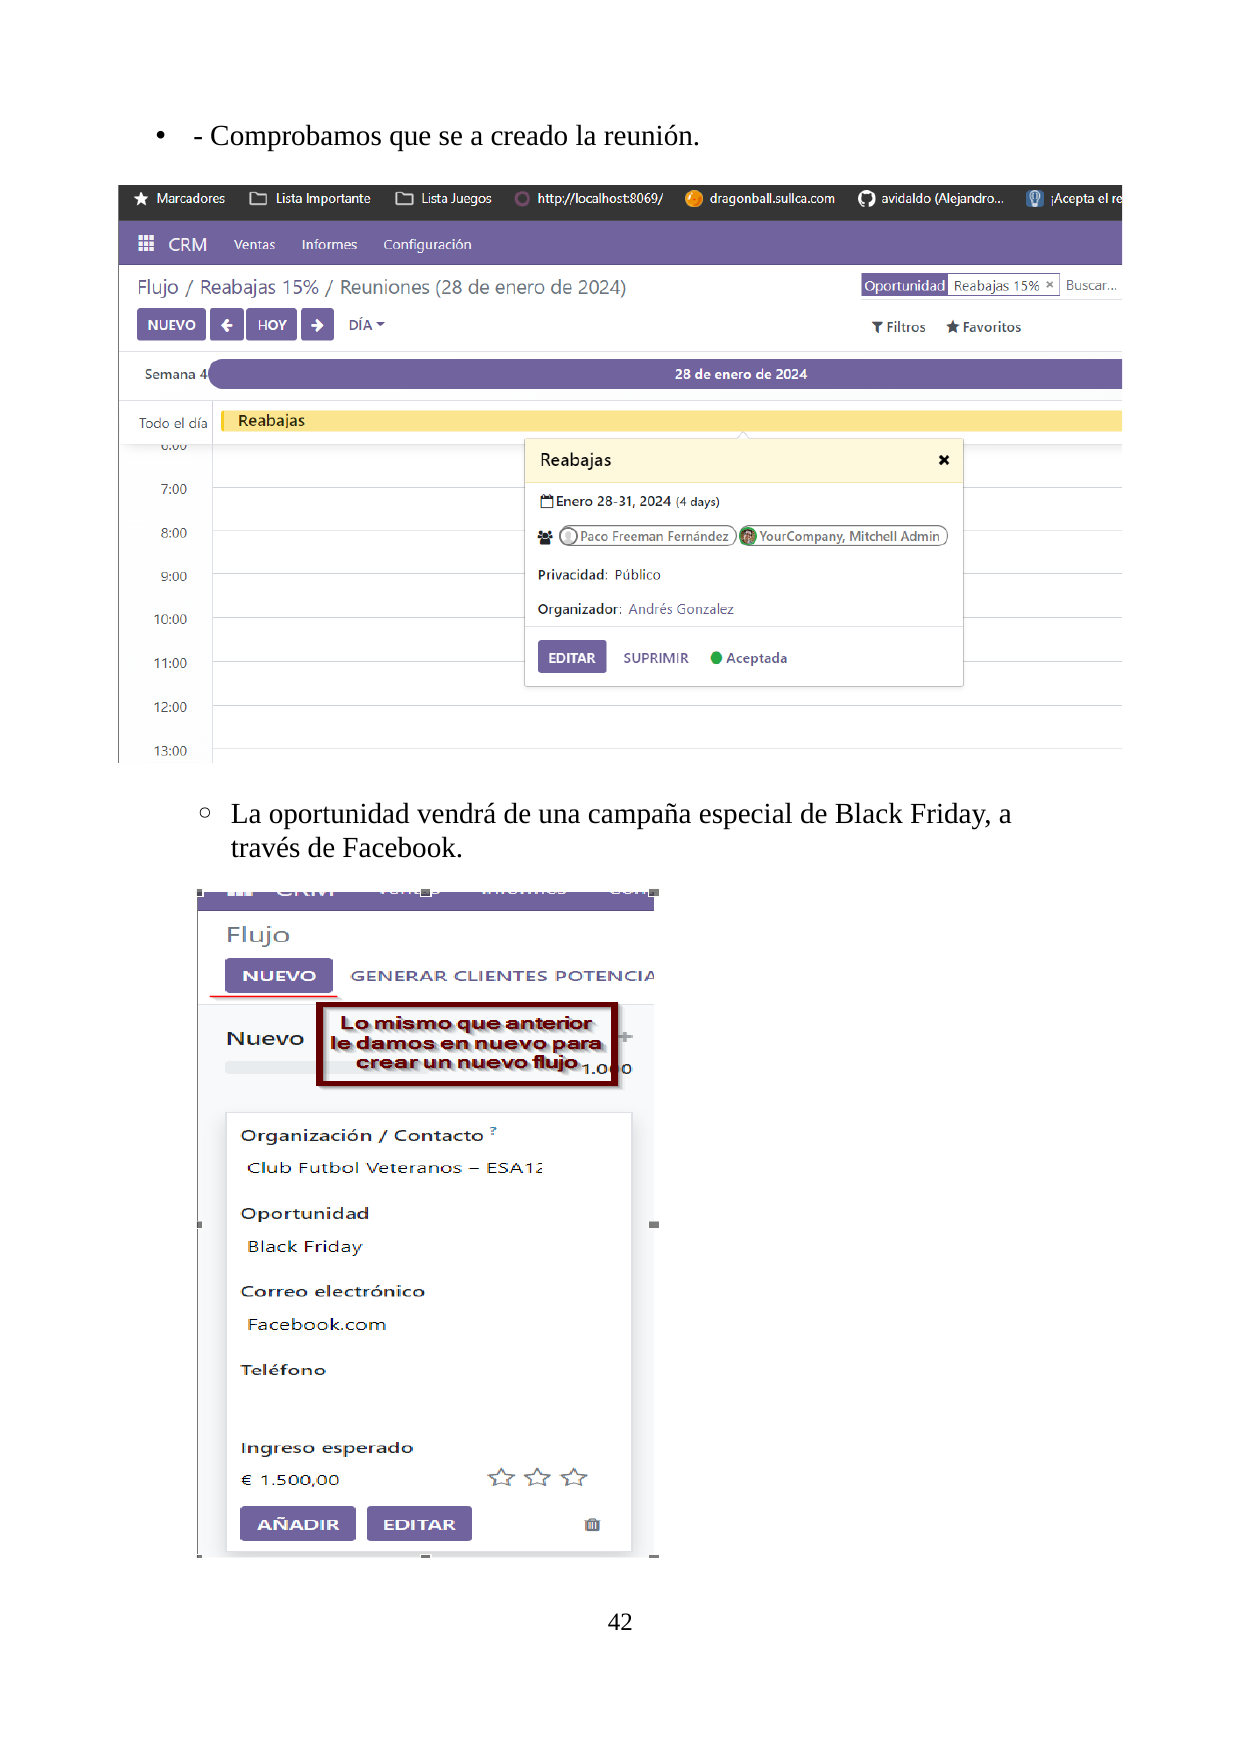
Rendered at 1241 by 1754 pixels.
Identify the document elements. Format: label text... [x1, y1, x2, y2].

picture [196, 886, 659, 1558]
list La oportunidad vendrá de una campaña especial de Black Friday, a [193, 797, 1122, 830]
list través de Facebook. [193, 830, 1122, 864]
list - Comprobamos que se a creado la reunión. [156, 118, 1122, 152]
picture [118, 185, 1123, 763]
